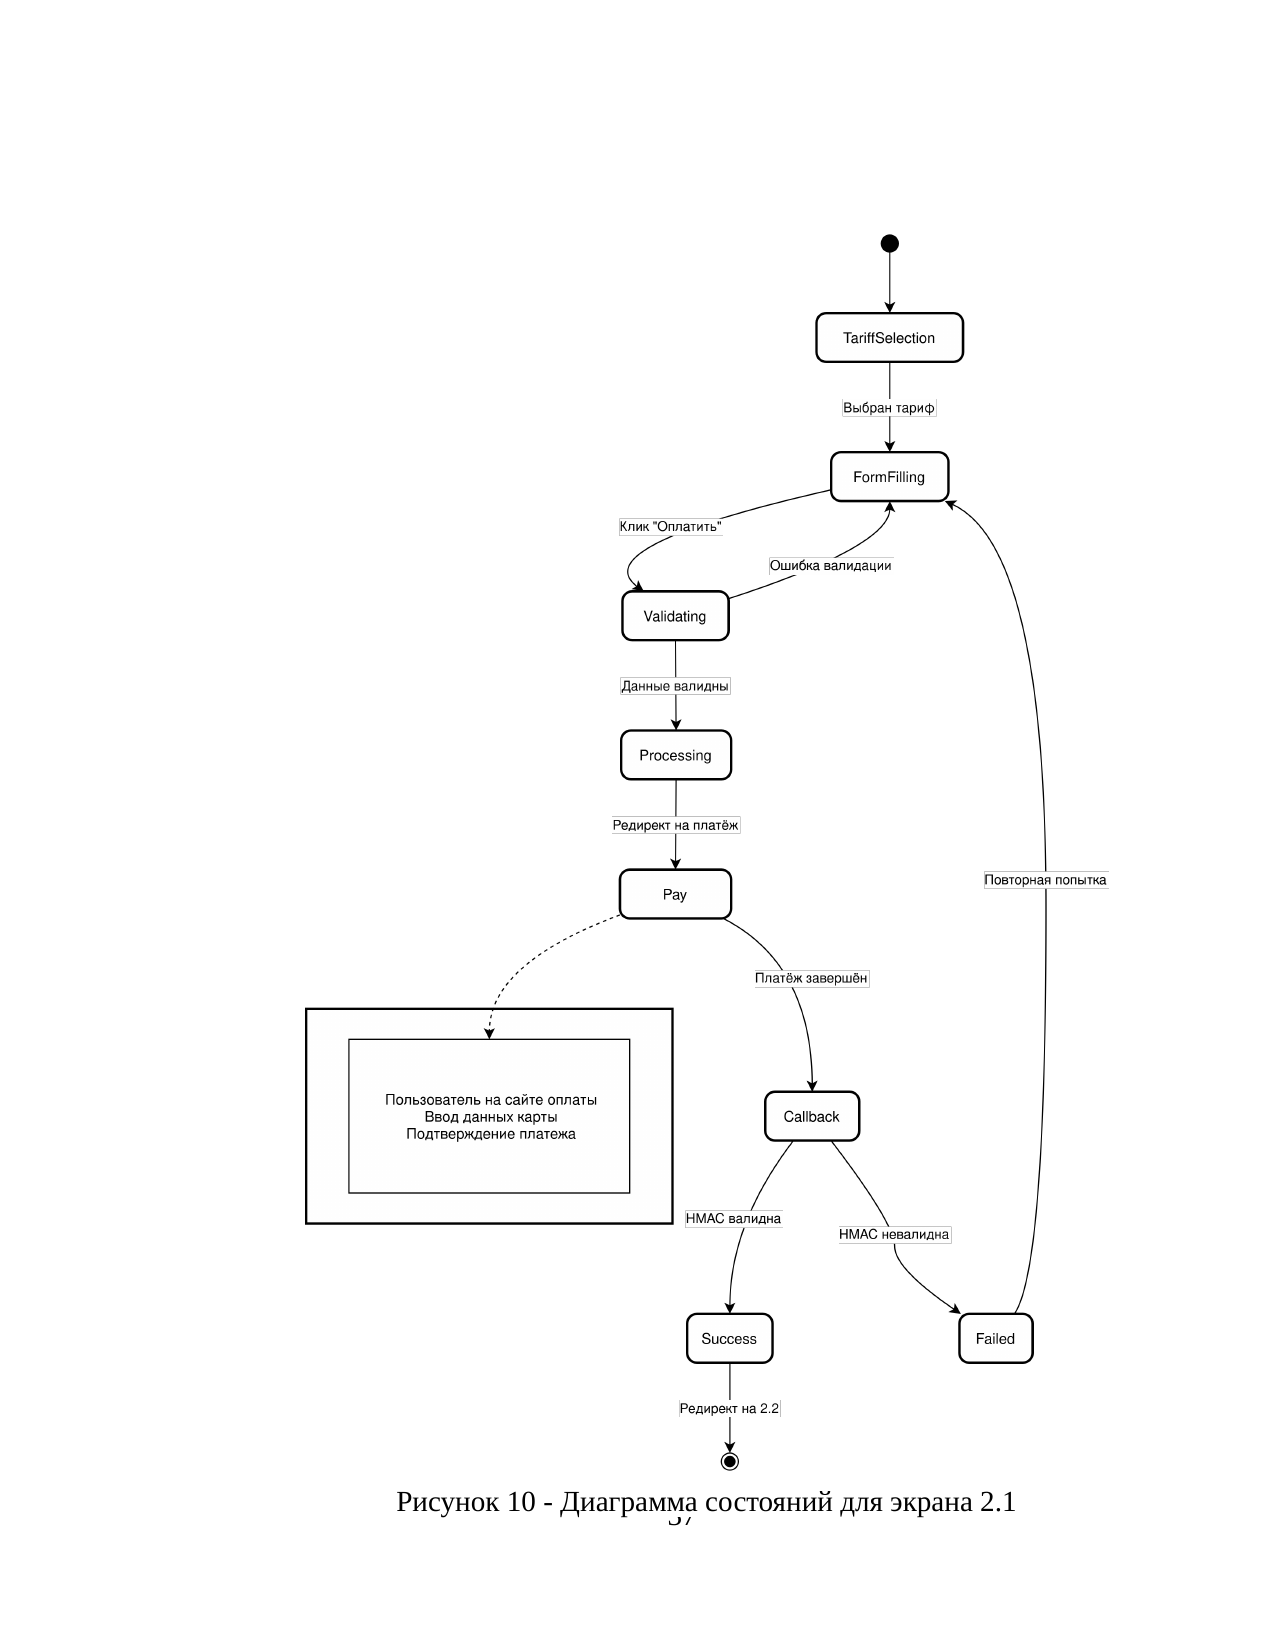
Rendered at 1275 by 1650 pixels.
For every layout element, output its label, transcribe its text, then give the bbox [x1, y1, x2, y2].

picture [292, 222, 1121, 1484]
text Рисунок 10 - Диаграмма состояний для экрана 2.1 [292, 1484, 1120, 1517]
